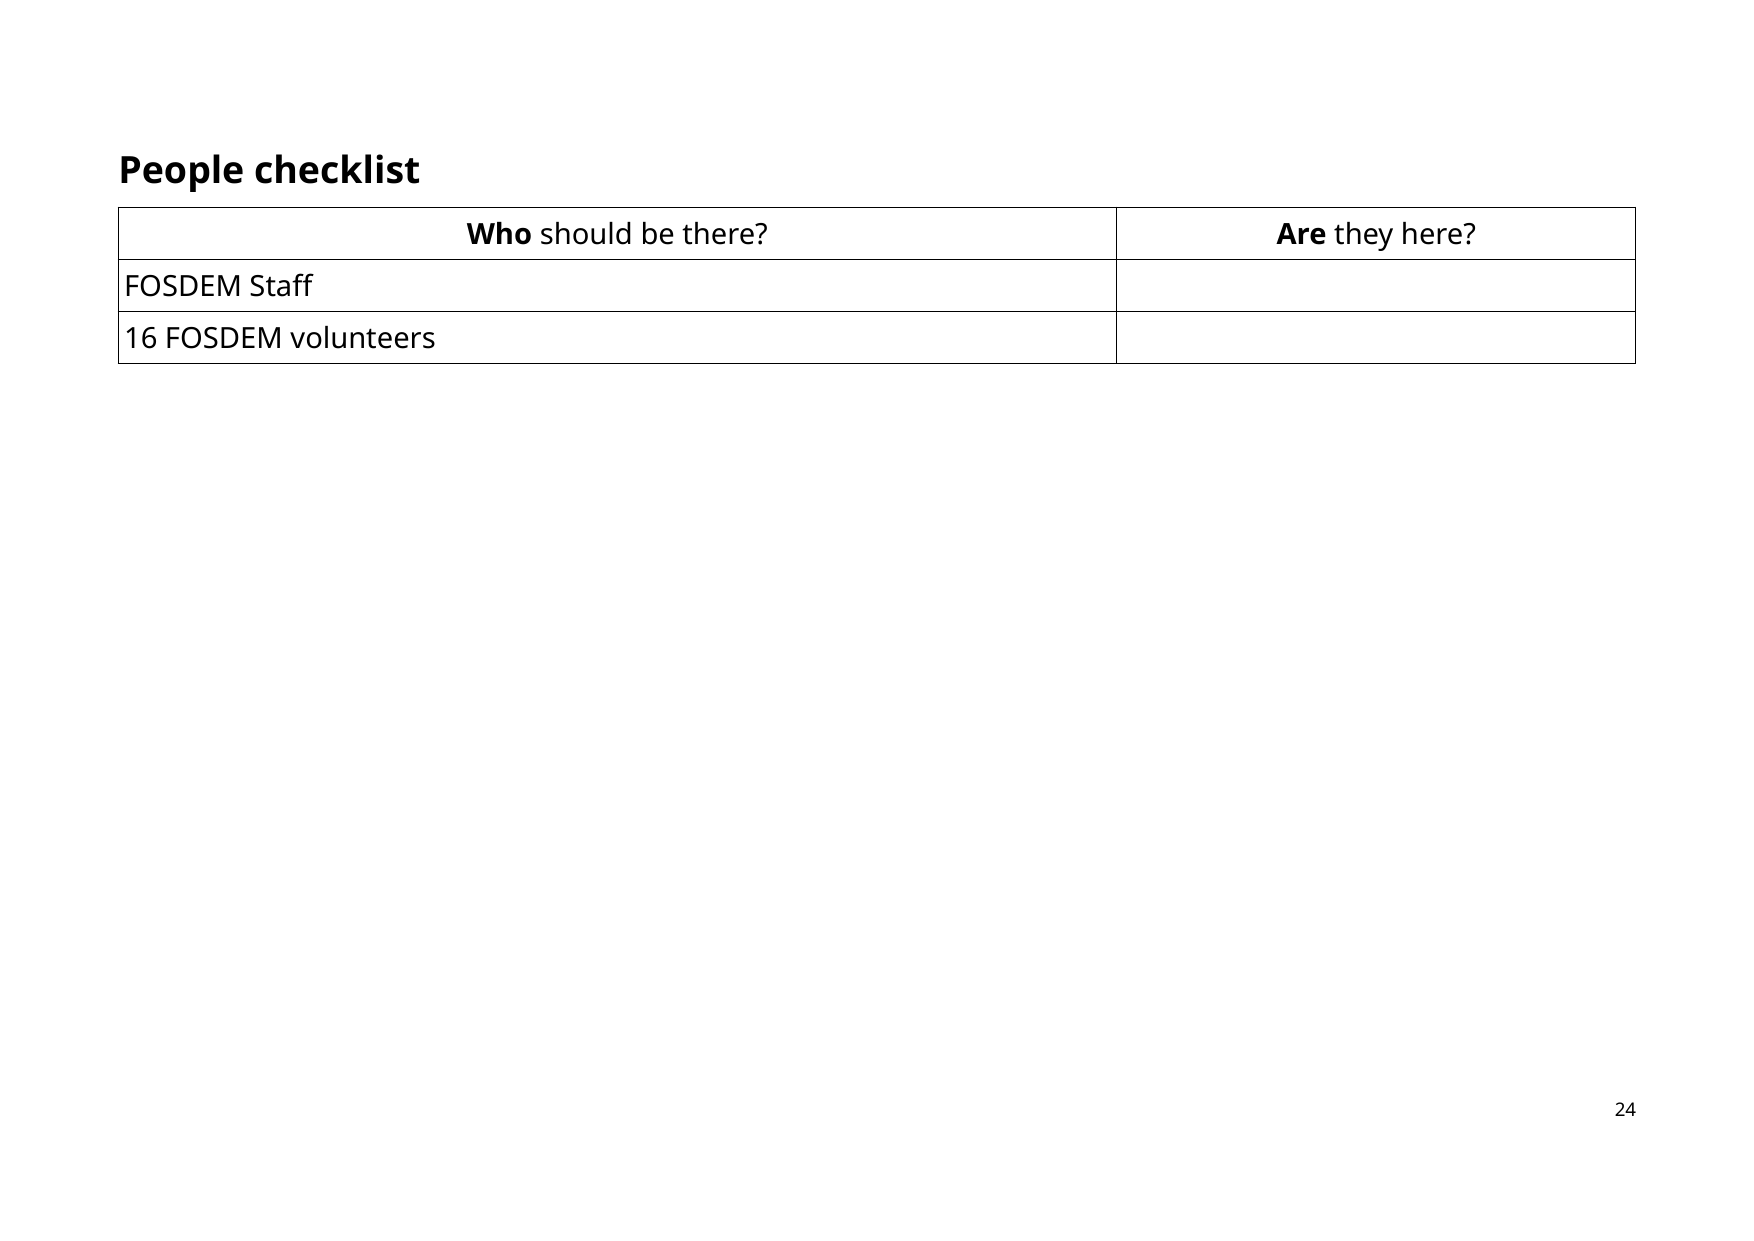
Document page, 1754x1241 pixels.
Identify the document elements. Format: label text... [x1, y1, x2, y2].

subtitle People checklist [118, 143, 1636, 194]
table_header Are they here? [1117, 208, 1635, 259]
table_cell 16 FOSDEM volunteers [119, 312, 1116, 363]
table_header Who should be there? [119, 208, 1116, 259]
table_cell [1117, 312, 1635, 363]
table_cell [1117, 260, 1635, 311]
table_cell FOSDEM Staff [119, 260, 1116, 311]
